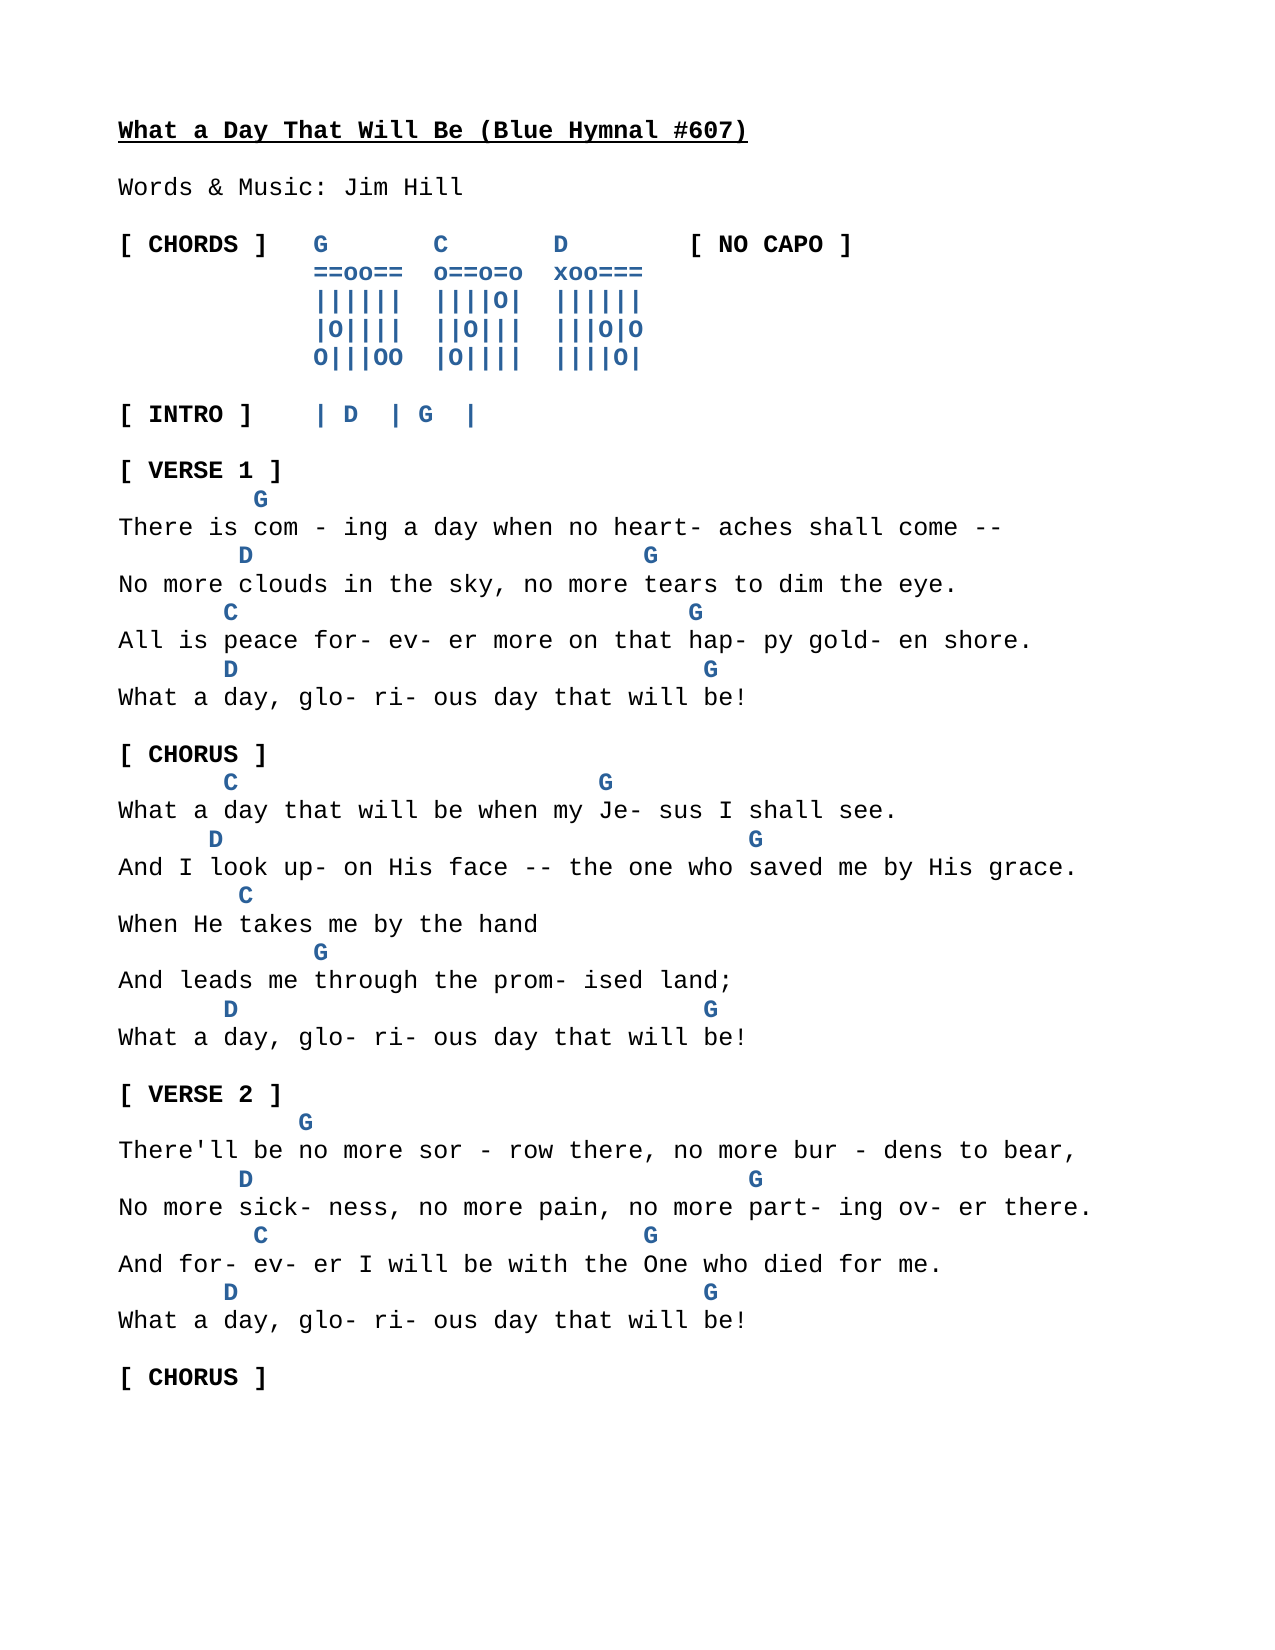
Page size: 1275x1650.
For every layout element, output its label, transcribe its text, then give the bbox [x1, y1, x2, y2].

text |||||| ||||O| |||||| [118, 288, 1157, 316]
text No more clouds in the sky, no more tears to dim the eye. [118, 571, 1157, 600]
text G [118, 940, 1157, 968]
text No more sick- ness, no more pain, no more part- ing ov- er there. [118, 1195, 1157, 1223]
text D G [118, 996, 1157, 1025]
text Words & Music: Jim Hill [118, 175, 1157, 203]
text ==oo== o==o=o xoo=== [118, 260, 1157, 288]
text [ VERSE 1 ] [118, 458, 1157, 486]
text D G [118, 543, 1157, 571]
text What a day, glo- ri- ous day that will be! [118, 685, 1157, 713]
text What a day that will be when my Je- sus I shall see. [118, 798, 1157, 826]
text C G [118, 1223, 1157, 1251]
text C G [118, 600, 1157, 628]
text And leads me through the prom- ised land; [118, 968, 1157, 996]
text When He takes me by the hand [118, 911, 1157, 940]
text |O|||| ||O||| |||O|O [118, 316, 1157, 345]
text What a day, glo- ri- ous day that will be! [118, 1308, 1157, 1336]
text C G [118, 770, 1157, 798]
text D G [118, 1280, 1157, 1308]
text All is peace for- ev- er more on that hap- py gold- en shore. [118, 628, 1157, 656]
text And for- ev- er I will be with the One who died for me. [118, 1251, 1157, 1280]
text What a day, glo- ri- ous day that will be! [118, 1025, 1157, 1053]
text [ CHORUS ] [118, 1365, 1157, 1393]
text [ CHORUS ] [118, 741, 1157, 770]
text D G [118, 1166, 1157, 1195]
text What a Day That Will Be (Blue Hymnal #607) [118, 118, 1157, 146]
text [ VERSE 2 ] [118, 1081, 1157, 1110]
text G [118, 1110, 1157, 1138]
text D G [118, 656, 1157, 685]
text There is com - ing a day when no heart- aches shall come -- [118, 515, 1157, 543]
text [ CHORDS ] G C D [ NO CAPO ] [118, 231, 1157, 260]
text And I look up- on His face -- the one who saved me by His grace. [118, 855, 1157, 883]
text [ INTRO ] | D | G | [118, 401, 1157, 430]
text D G [118, 826, 1157, 855]
text O|||OO |O|||| ||||O| [118, 345, 1157, 373]
text C [118, 883, 1157, 911]
text G [118, 486, 1157, 515]
text There'll be no more sor - row there, no more bur - dens to bear, [118, 1138, 1157, 1166]
